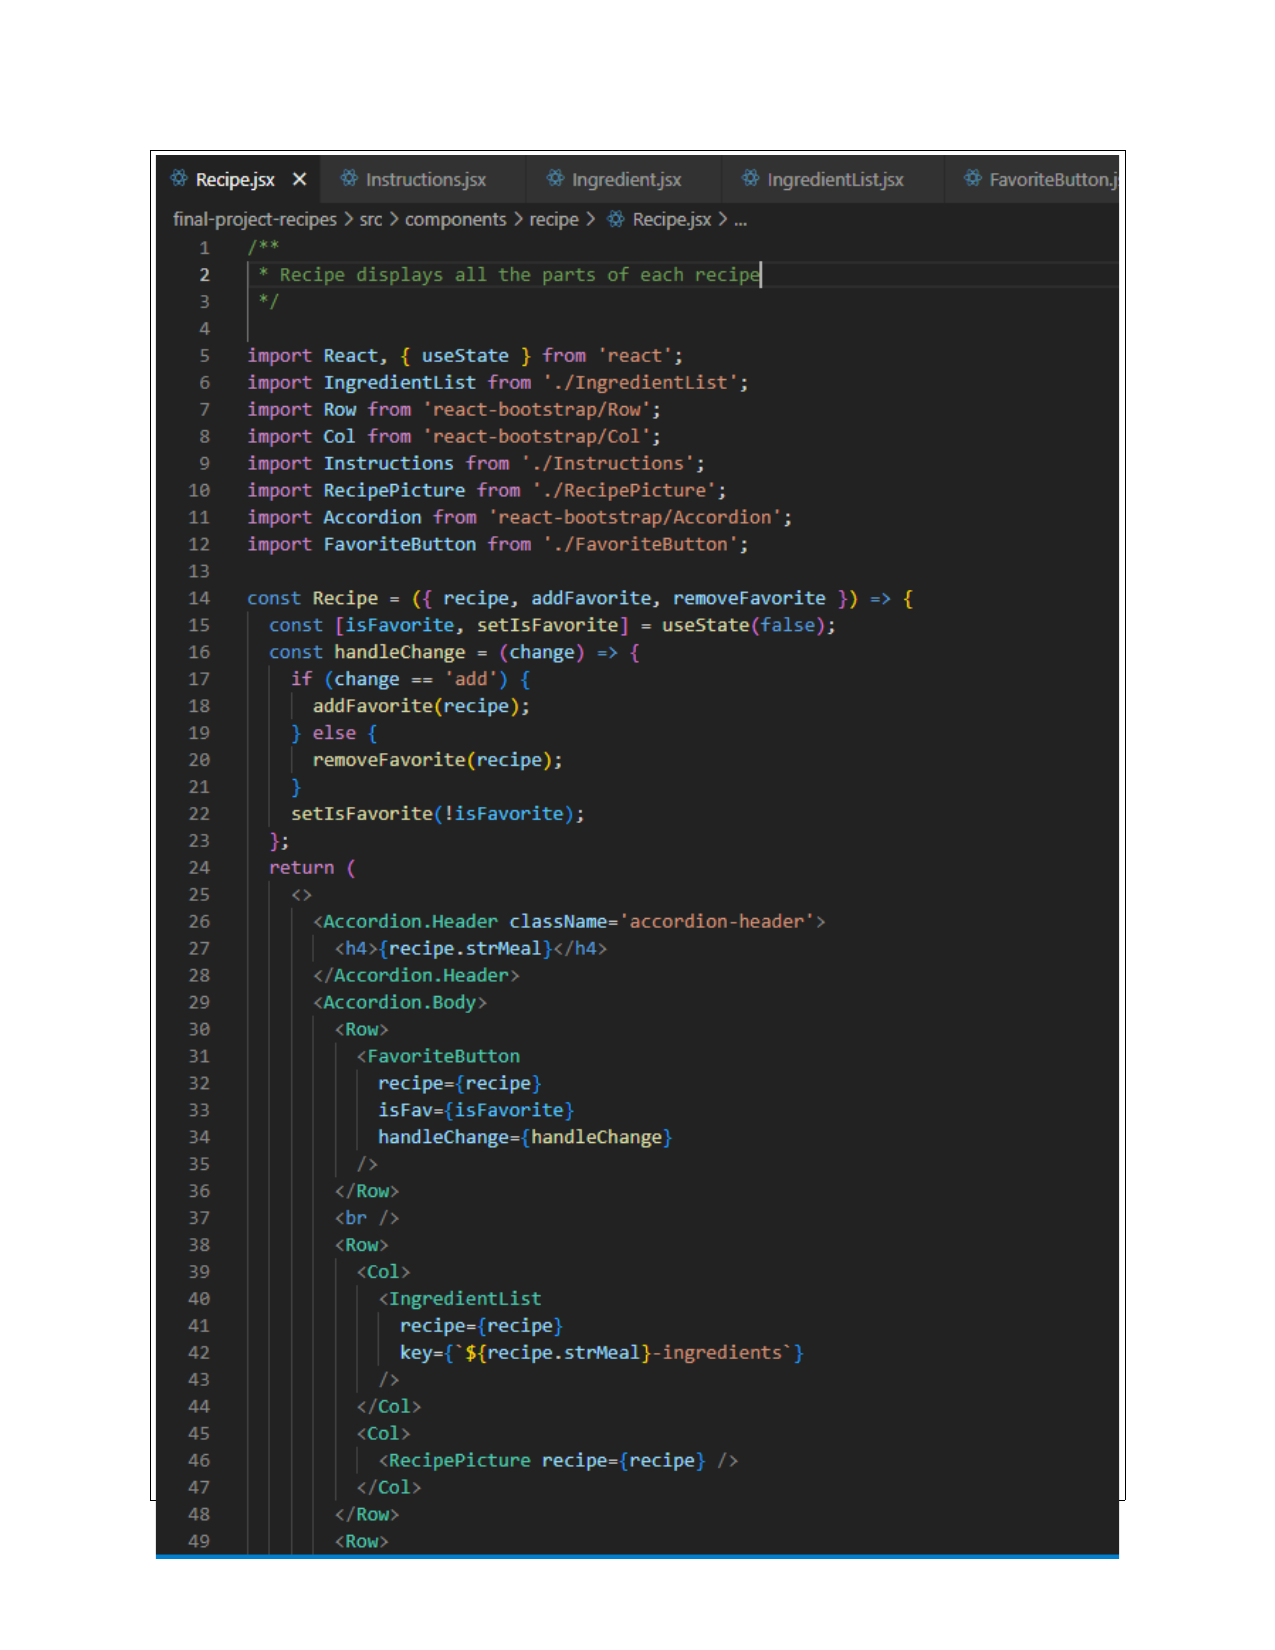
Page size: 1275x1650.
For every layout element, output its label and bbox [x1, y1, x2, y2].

table_cell [151, 151, 1125, 1500]
picture [155, 155, 1120, 1559]
